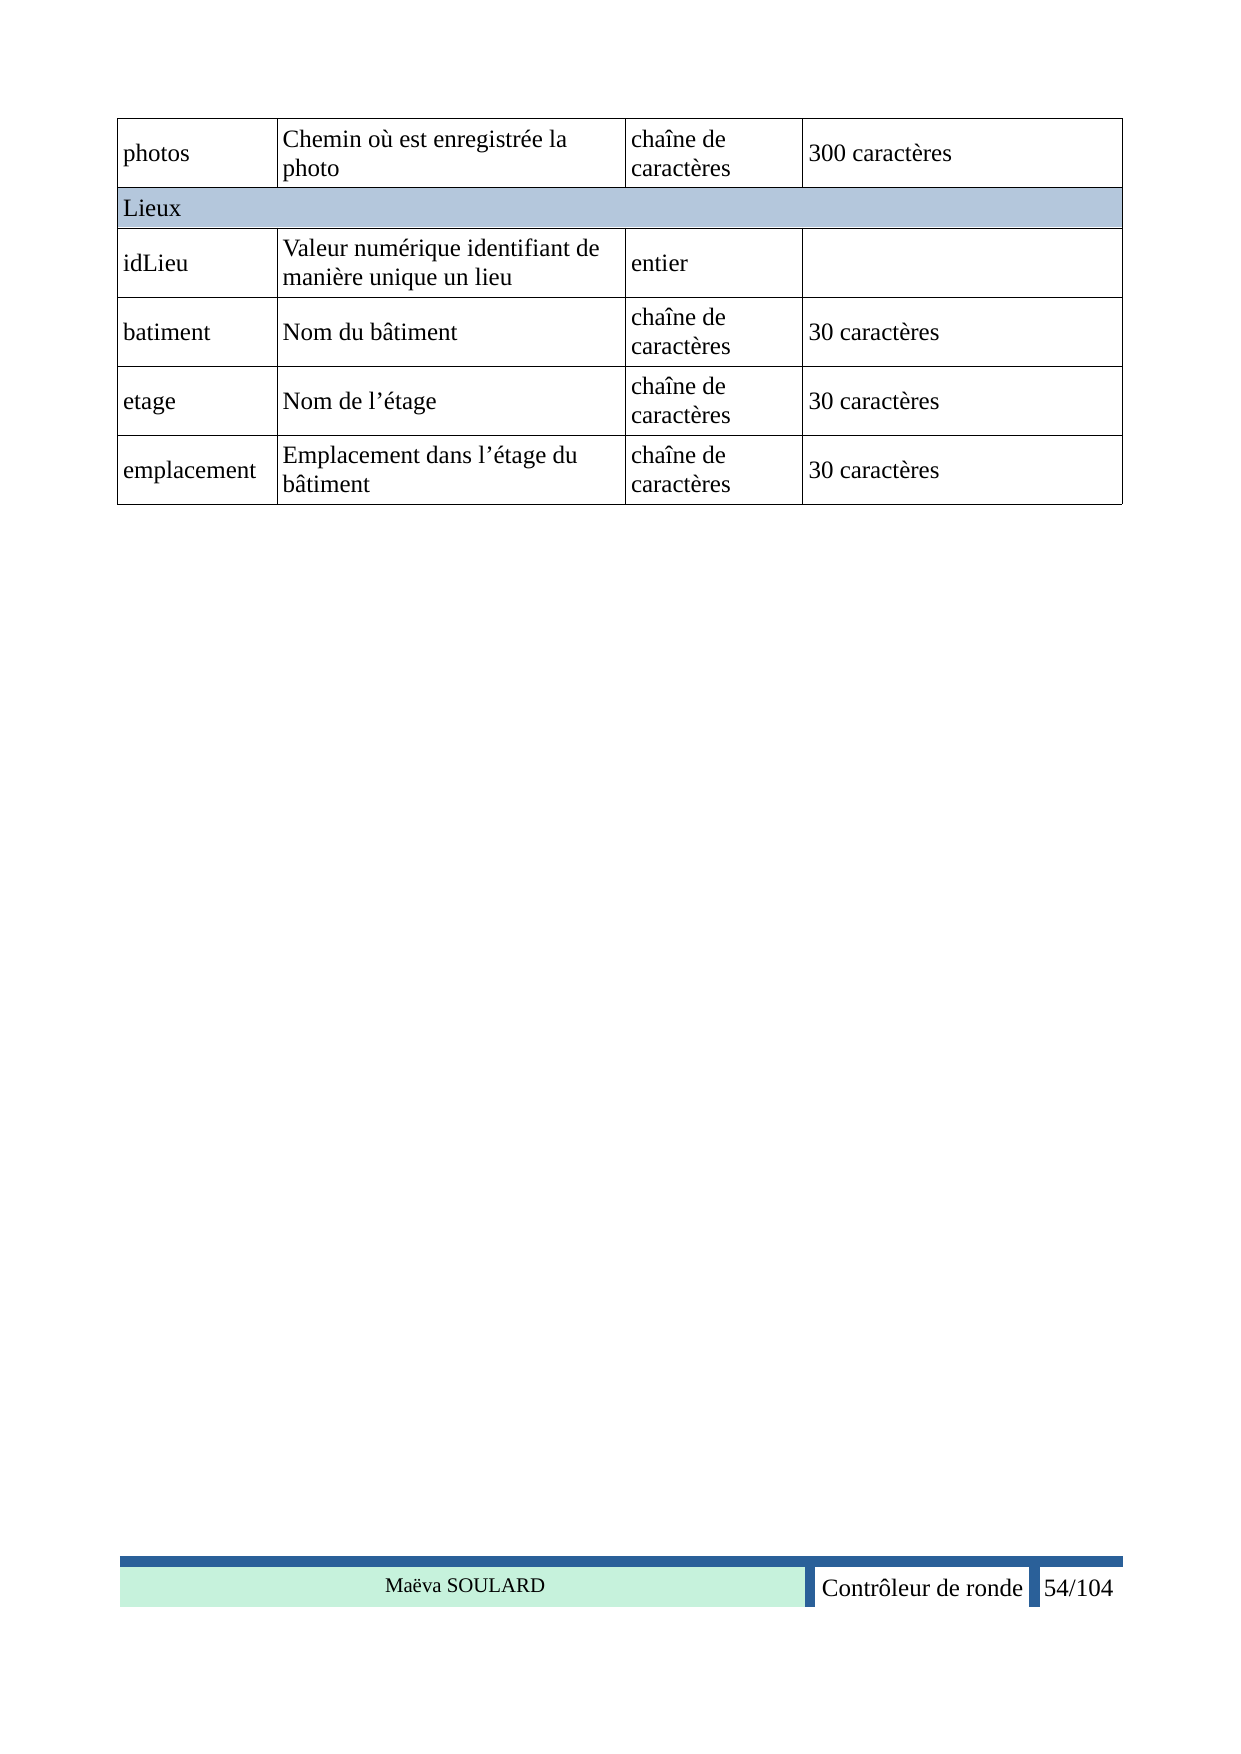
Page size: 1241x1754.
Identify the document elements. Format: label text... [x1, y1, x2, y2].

table_cell etage [118, 367, 277, 435]
table_cell photos [118, 119, 277, 187]
table_cell idLieu [118, 229, 277, 297]
table_cell 30 caractères [803, 298, 1122, 366]
table_cell [803, 229, 1122, 297]
table_cell emplacement [118, 436, 277, 504]
table_cell chaîne de caractères [626, 436, 802, 504]
table_cell 30 caractères [803, 436, 1122, 504]
table_cell Emplacement dans l’étage du bâtiment [278, 436, 625, 504]
table_cell 30 caractères [803, 367, 1122, 435]
table_cell chaîne de caractères [626, 367, 802, 435]
table_cell 300 caractères [803, 119, 1122, 187]
table_cell Chemin où est enregistrée la photo [278, 119, 625, 187]
table_cell Nom du bâtiment [278, 298, 625, 366]
table_cell Nom de l’étage [278, 367, 625, 435]
table_cell Valeur numérique identifiant de manière unique un lieu [278, 229, 625, 297]
table_cell chaîne de caractères [626, 119, 802, 187]
table_cell Lieux [118, 188, 1122, 227]
table_cell batiment [118, 298, 277, 366]
table_cell chaîne de caractères [626, 298, 802, 366]
table_cell entier [626, 229, 802, 297]
